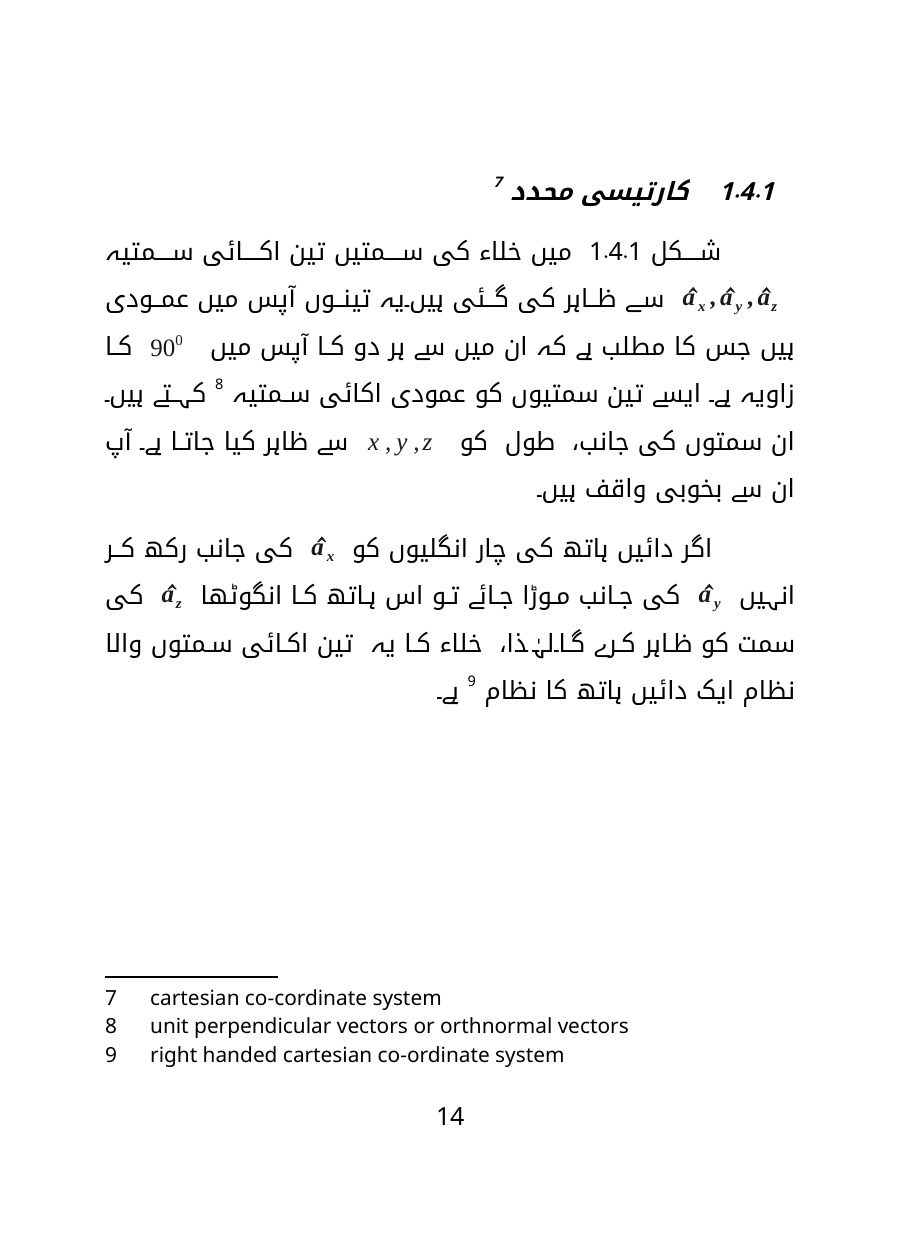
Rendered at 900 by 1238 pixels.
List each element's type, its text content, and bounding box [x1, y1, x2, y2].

text unit perpendicular vectors or orthnormal vectors [105, 1012, 795, 1040]
list cartesian co-cordinate system [105, 983, 795, 1012]
text right handed cartesian co-ordinate system [105, 1040, 795, 1068]
subtitle کارتیسی محدد [105, 168, 718, 216]
text اگر دائیں ہاتھ کی چار انگلیوں کوکی جانب رکھ کر انہیںکی جانب موڑا جائے تو اس ہاتھ کا انگوٹھاکی سمت کو ظاہر کرے گا۔لہٰذا، خلاء کا یہ تین اکائی سمتوں والا نظام ایک دائیں ہاتھ کا نظام ہے۔ [105, 525, 795, 715]
text شکل 11 میں خلاء کی سمتیں تین اکائی سمتیہ سے ظاہر کی گئی ہیں۔یہ تینوں آپس میں عمودی ہیں جس کا مطلب ہے کہ ان میں سے ہر دو کا آپس میں کا زاویہ ہے۔ ایسے تین سمتیوں کو عمودی اکائی سمتیہ کہتے ہیں۔ ان سمتوں کی جانب، طول کو سے ظاہر کیا جاتا ہے۔ آپ ان سے بخوبی واقف ہیں۔ [105, 228, 795, 513]
